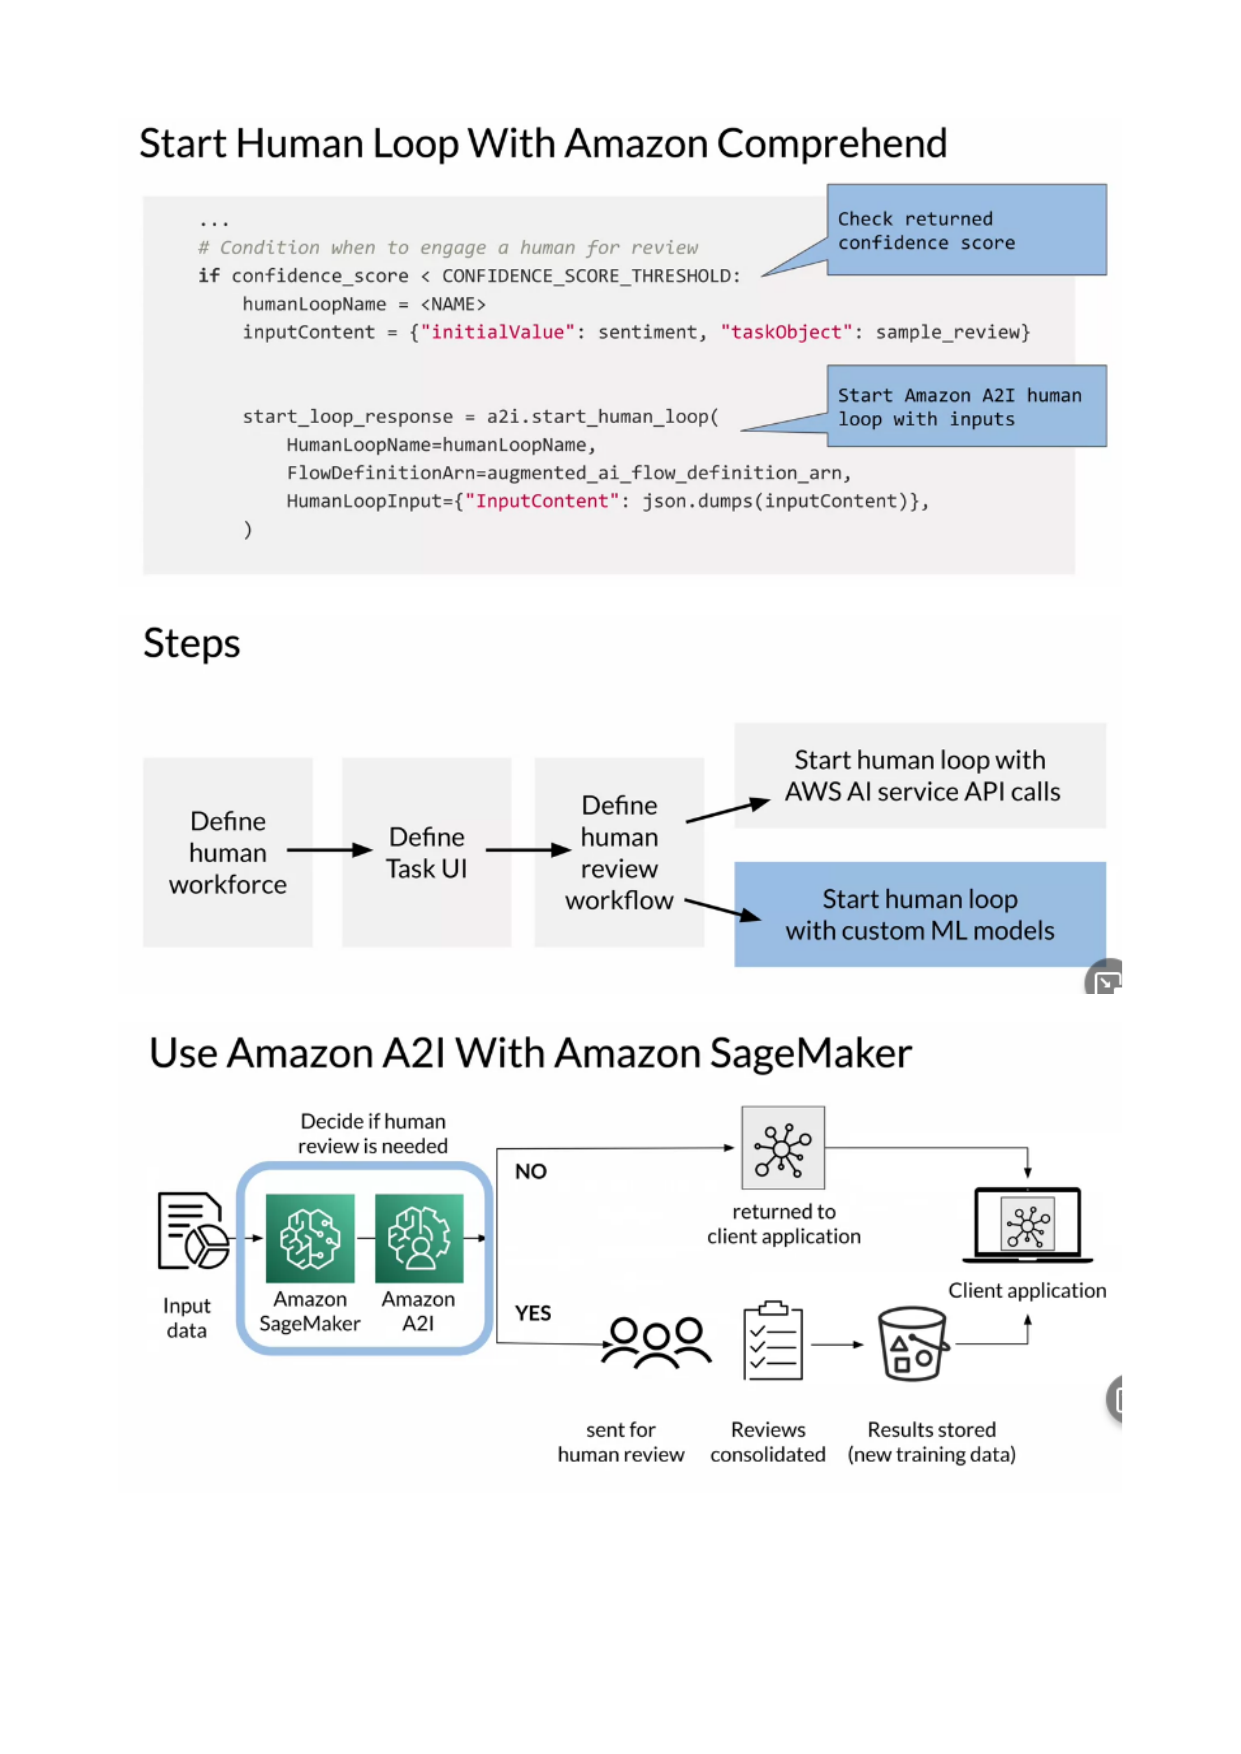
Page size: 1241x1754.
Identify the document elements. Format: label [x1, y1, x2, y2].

picture [118, 1022, 1123, 1493]
picture [118, 118, 1123, 587]
picture [118, 615, 1123, 994]
